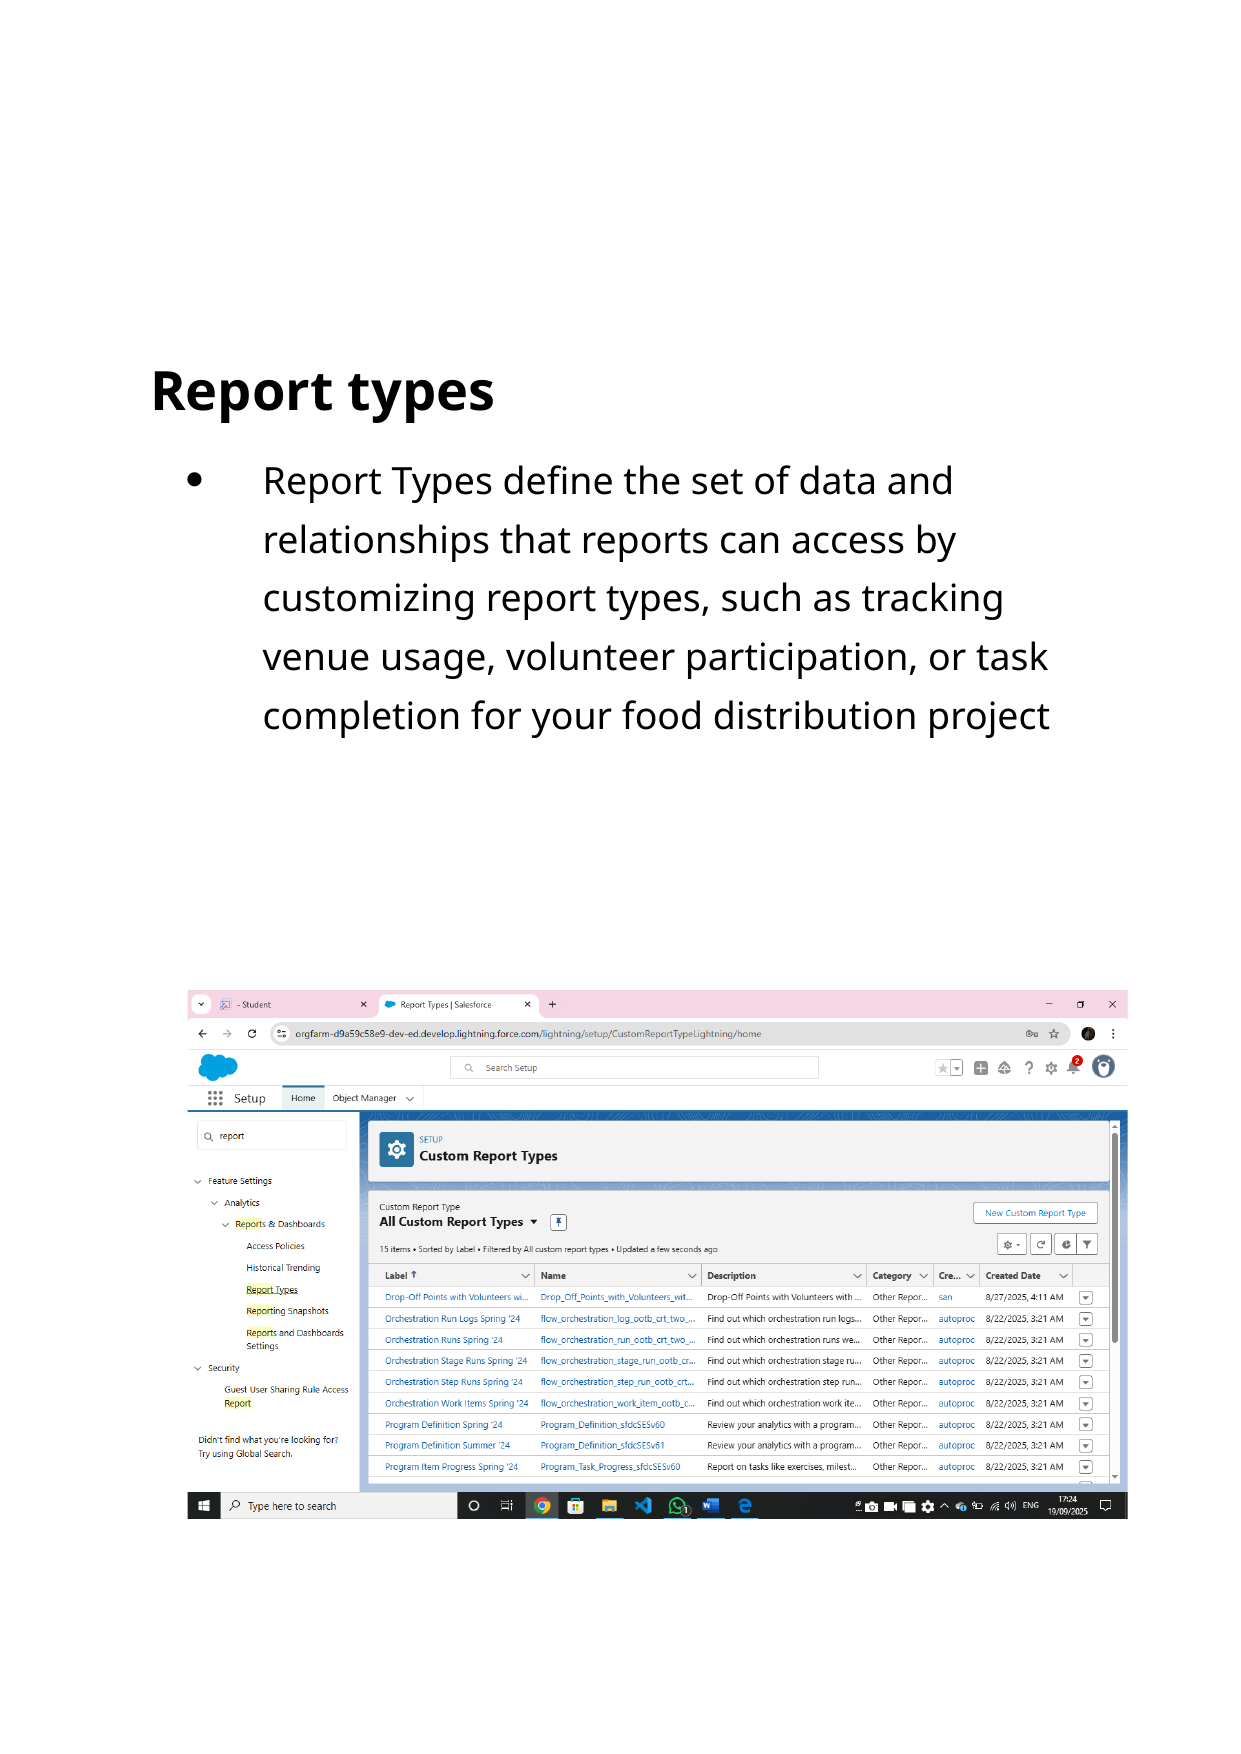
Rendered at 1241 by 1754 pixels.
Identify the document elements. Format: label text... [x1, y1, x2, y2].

text Report types [150, 353, 1090, 427]
list Report Types define the set of data and relationships that reports can access by customizing report types, such as tracking venue usage, volunteer participation, or task completion for your food distribution project [187, 454, 1090, 740]
